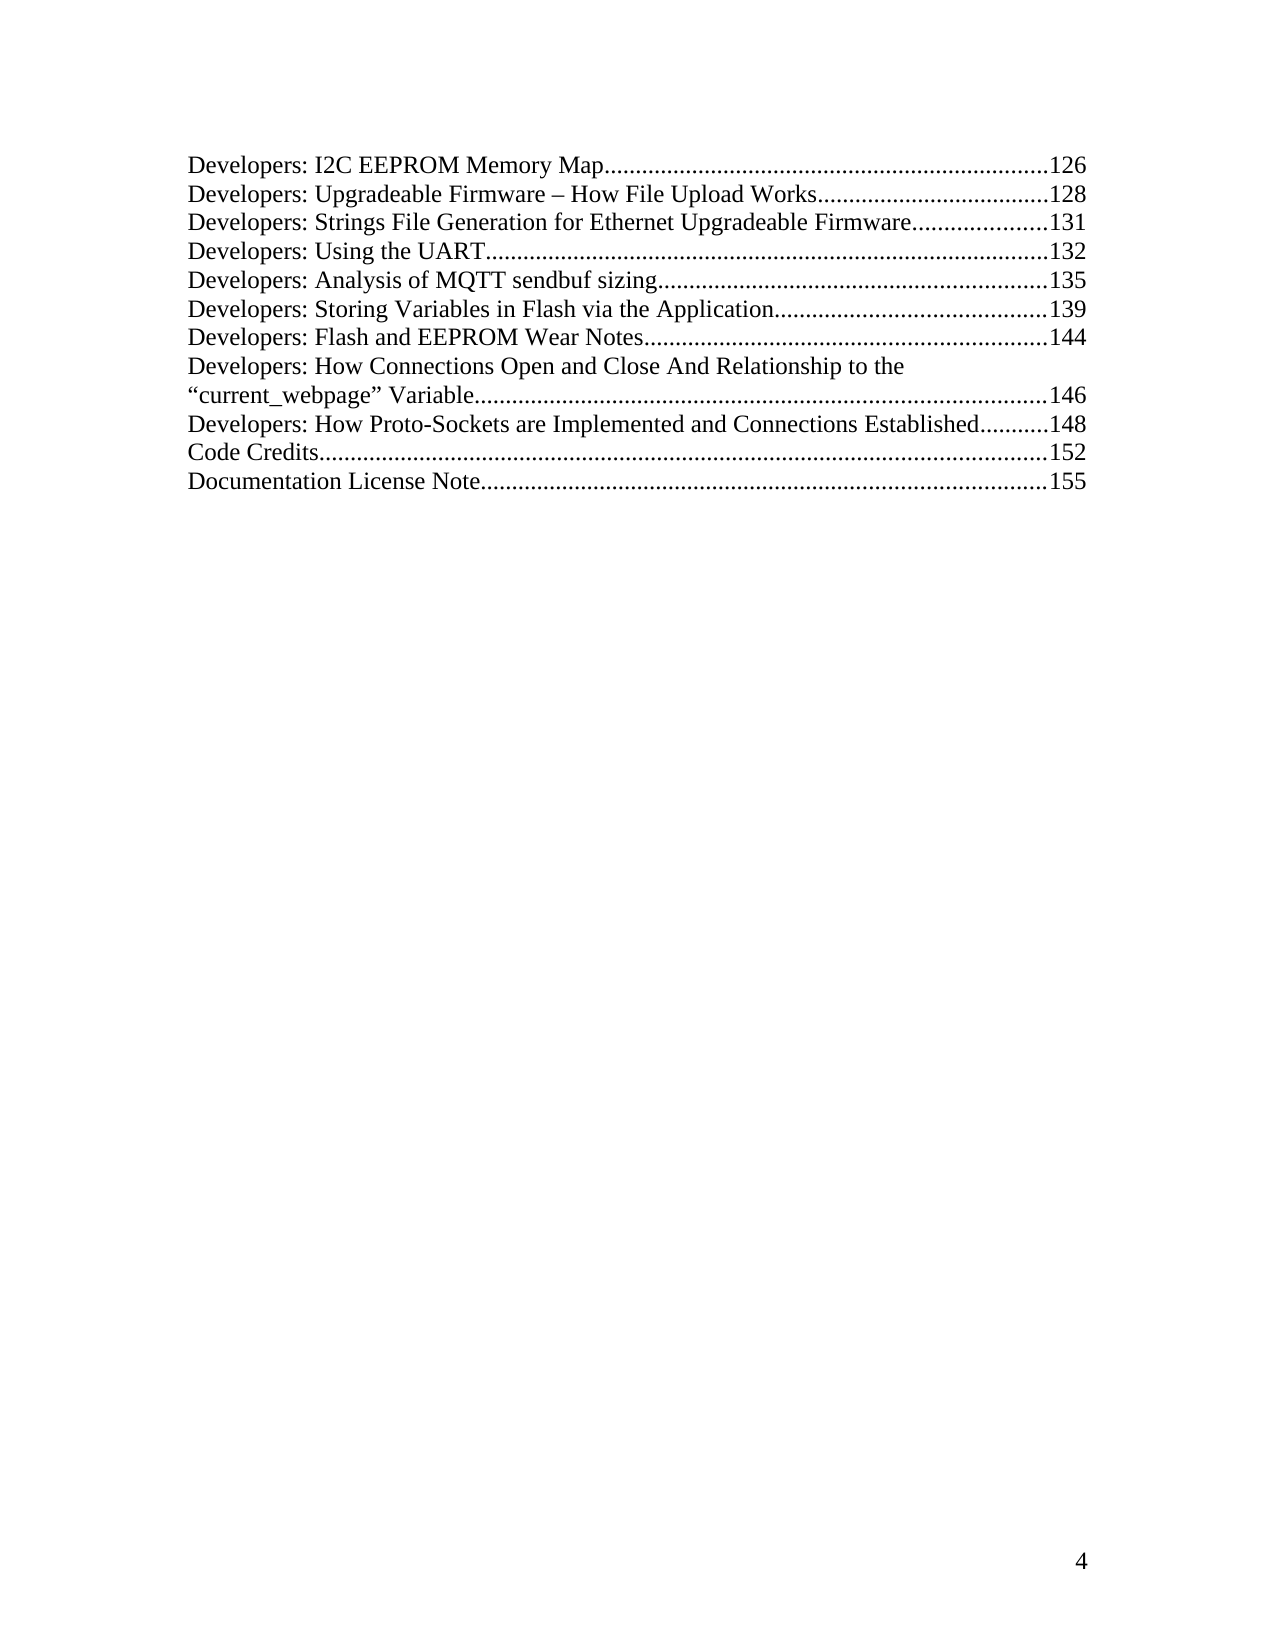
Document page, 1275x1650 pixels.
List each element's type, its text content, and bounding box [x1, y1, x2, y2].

text Documentation License Note 155 [187, 466, 1087, 495]
text Developers: Upgradeable Firmware – How File Upload Works 128 [187, 179, 1087, 207]
text Developers: Flash and EEPROM Wear Notes 144 [187, 322, 1087, 351]
text Developers: How Proto-Sockets are Implemented and Connections Established 148 [187, 409, 1087, 437]
text Developers: Storing Variables in Flash via the Application 139 [187, 294, 1087, 322]
text Developers: Using the UART 132 [187, 236, 1087, 265]
text Developers: Analysis of MQTT sendbuf sizing 135 [187, 265, 1087, 294]
text Code Credits 152 [187, 437, 1087, 466]
text Developers: I2C EEPROM Memory Map 126 [187, 150, 1087, 179]
text Developers: Strings File Generation for Ethernet Upgradeable Firmware 131 [187, 207, 1087, 236]
text Developers: How Connections Open and Close And Relationship to the “current_webpage” Variable 146 [187, 351, 1087, 409]
